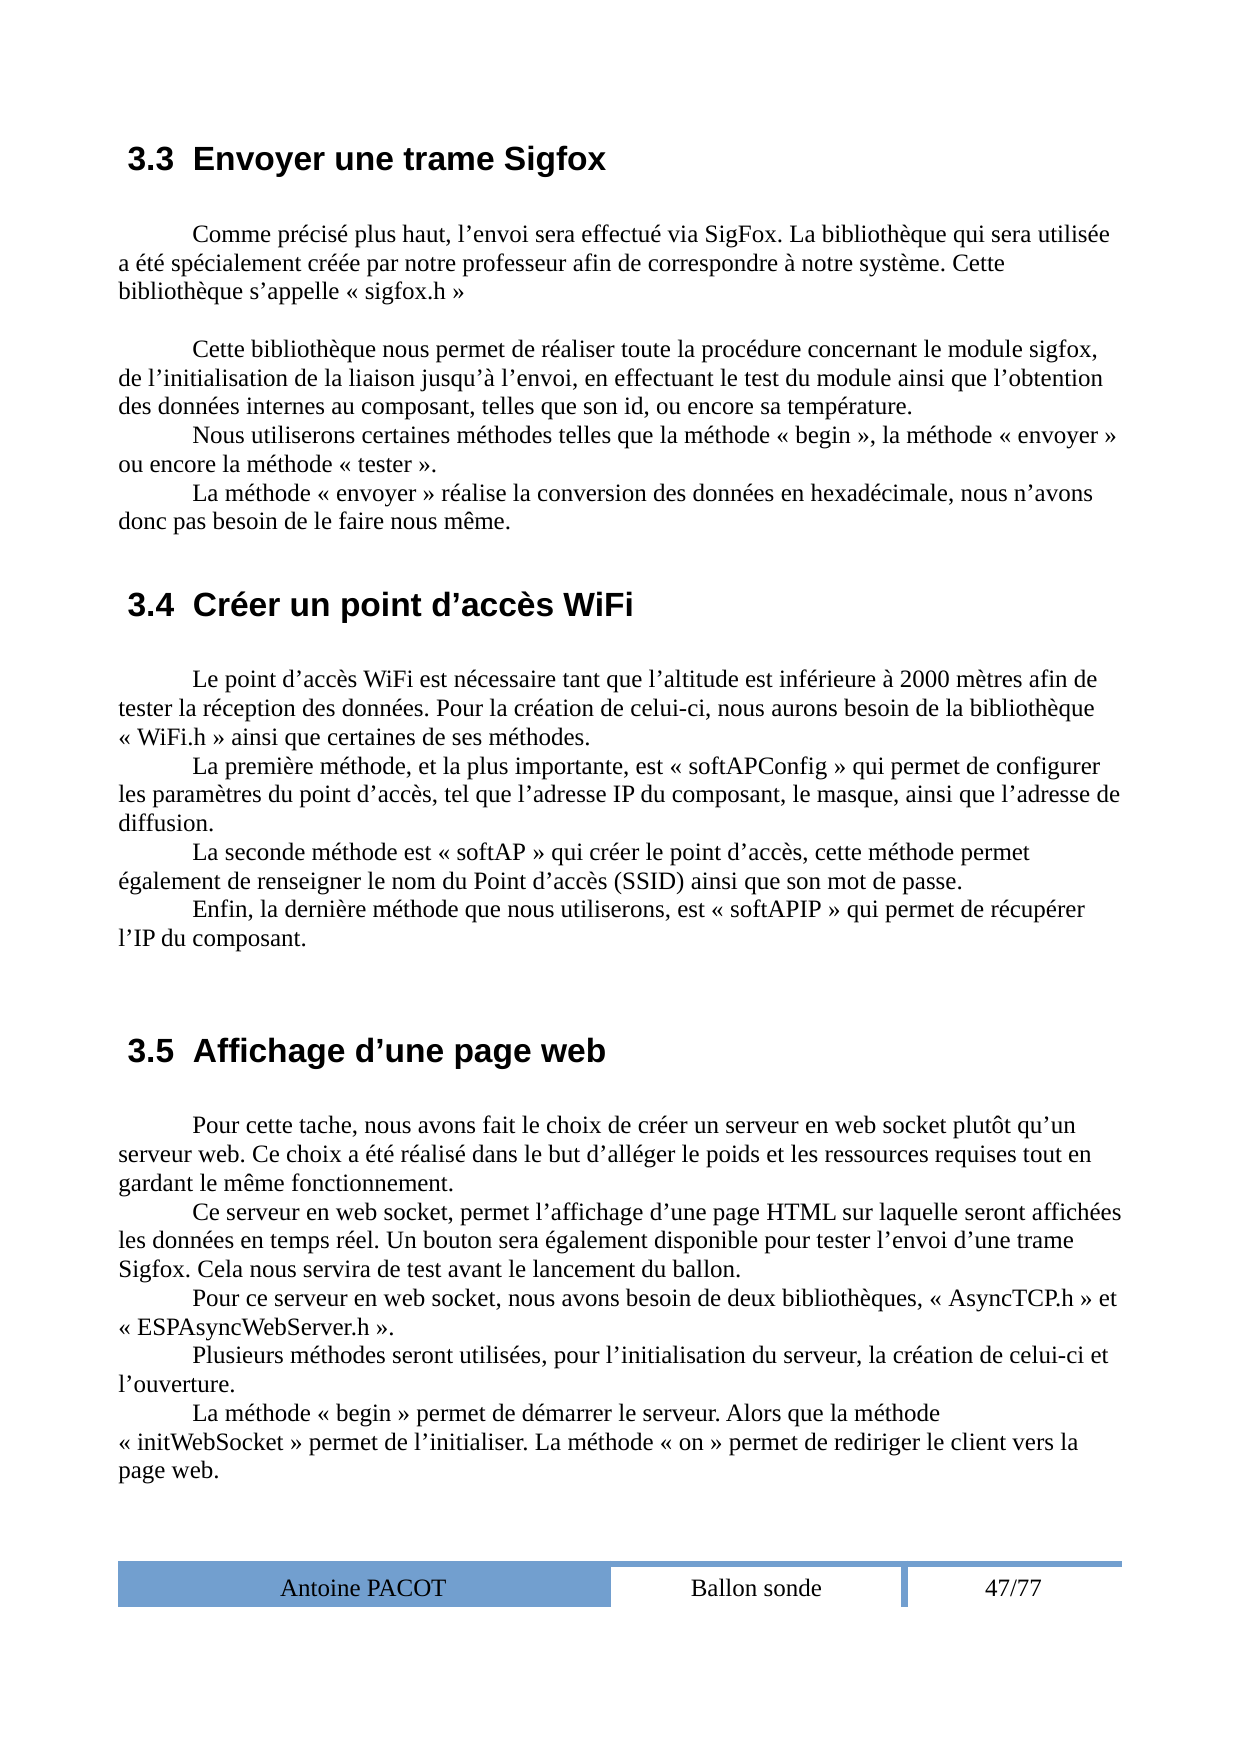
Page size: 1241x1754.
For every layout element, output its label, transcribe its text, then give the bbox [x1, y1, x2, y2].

subtitle Créer un point d’accès WiFi [118, 585, 1122, 623]
subtitle Affichage d’une page web [118, 1030, 1122, 1069]
text La première méthode, et la plus importante, est « softAPConfig » qui permet de configurer les paramètres du point d’accès, tel que l’adresse IP du composant, le masque, ainsi que l’adresse de diffusion. [118, 751, 1122, 837]
text Plusieurs méthodes seront utilisées, pour l’initialisation du serveur, la création de celui-ci et l’ouverture. [118, 1340, 1122, 1398]
subtitle Envoyer une trame Sigfox [118, 139, 1122, 178]
text La méthode « envoyer » réalise la conversion des données en hexadécimale, nous n’avons donc pas besoin de le faire nous même. [118, 478, 1122, 535]
text Le point d’accès WiFi est nécessaire tant que l’altitude est inférieure à 2000 mètres afin de tester la réception des données. Pour la création de celui-ci, nous aurons besoin de la bibliothèque « WiFi.h » ainsi que certaines de ses méthodes. [118, 664, 1122, 751]
text Pour cette tache, nous avons fait le choix de créer un serveur en web socket plutôt qu’un serveur web. Ce choix a été réalisé dans le but d’alléger le poids et les ressources requises tout en gardant le même fonctionnement. [118, 1110, 1122, 1197]
text La méthode « begin » permet de démarrer le serveur. Alors que la méthode « initWebSocket » permet de l’initialiser. La méthode « on » permet de rediriger le client vers la page web. [118, 1398, 1122, 1484]
text Pour ce serveur en web socket, nous avons besoin de deux bibliothèques, « AsyncTCP.h » et « ESPAsyncWebServer.h ». [118, 1283, 1122, 1340]
text Ce serveur en web socket, permet l’affichage d’une page HTML sur laquelle seront affichées les données en temps réel. Un bouton sera également disponible pour tester l’envoi d’une trame Sigfox. Cela nous servira de test avant le lancement du ballon. [118, 1197, 1122, 1283]
text Comme précisé plus haut, l’envoi sera effectué via SigFox. La bibliothèque qui sera utilisée a été spécialement créée par notre professeur afin de correspondre à notre système. Cette bibliothèque s’appelle « sigfox.h » [118, 219, 1122, 305]
text Enfin, la dernière méthode que nous utiliserons, est « softAPIP » qui permet de récupérer l’IP du composant. [118, 894, 1122, 952]
text Nous utiliserons certaines méthodes telles que la méthode « begin », la méthode « envoyer » ou encore la méthode « tester ». [118, 420, 1122, 478]
text Cette bibliothèque nous permet de réaliser toute la procédure concernant le module sigfox, de l’initialisation de la liaison jusqu’à l’envoi, en effectuant le test du module ainsi que l’obtention des données internes au composant, telles que son id, ou encore sa température. [118, 334, 1122, 420]
text La seconde méthode est « softAP » qui créer le point d’accès, cette méthode permet également de renseigner le nom du Point d’accès (SSID) ainsi que son mot de passe. [118, 837, 1122, 894]
